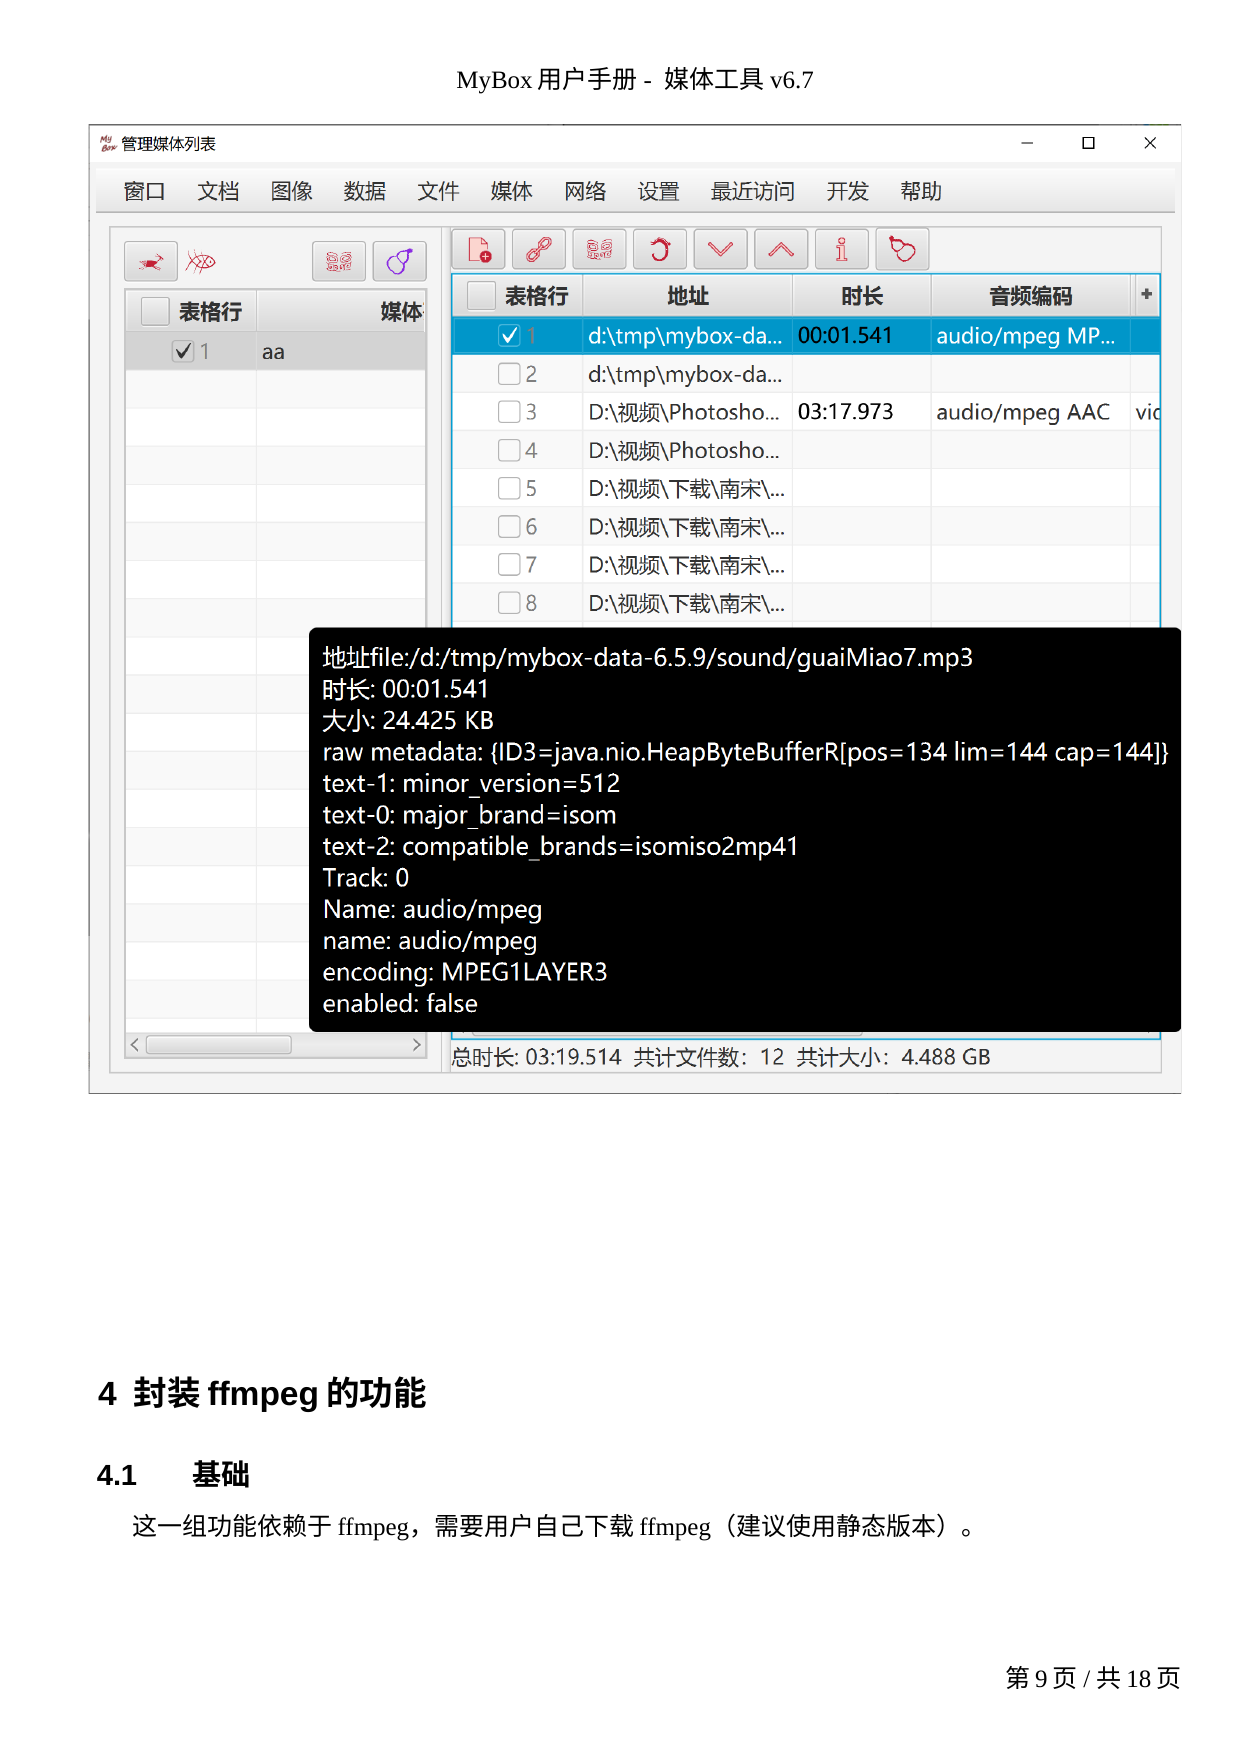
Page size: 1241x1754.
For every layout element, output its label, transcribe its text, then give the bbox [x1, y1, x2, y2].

picture [88, 124, 1182, 1094]
text 这一组功能依赖于ffmpeg，需要用户自己下载ffmpeg（建议使用静态版本）。 [88, 1507, 1181, 1543]
subtitle 基础 [88, 1452, 1181, 1494]
subtitle 封装ffmpeg的功能 [88, 1366, 1181, 1414]
